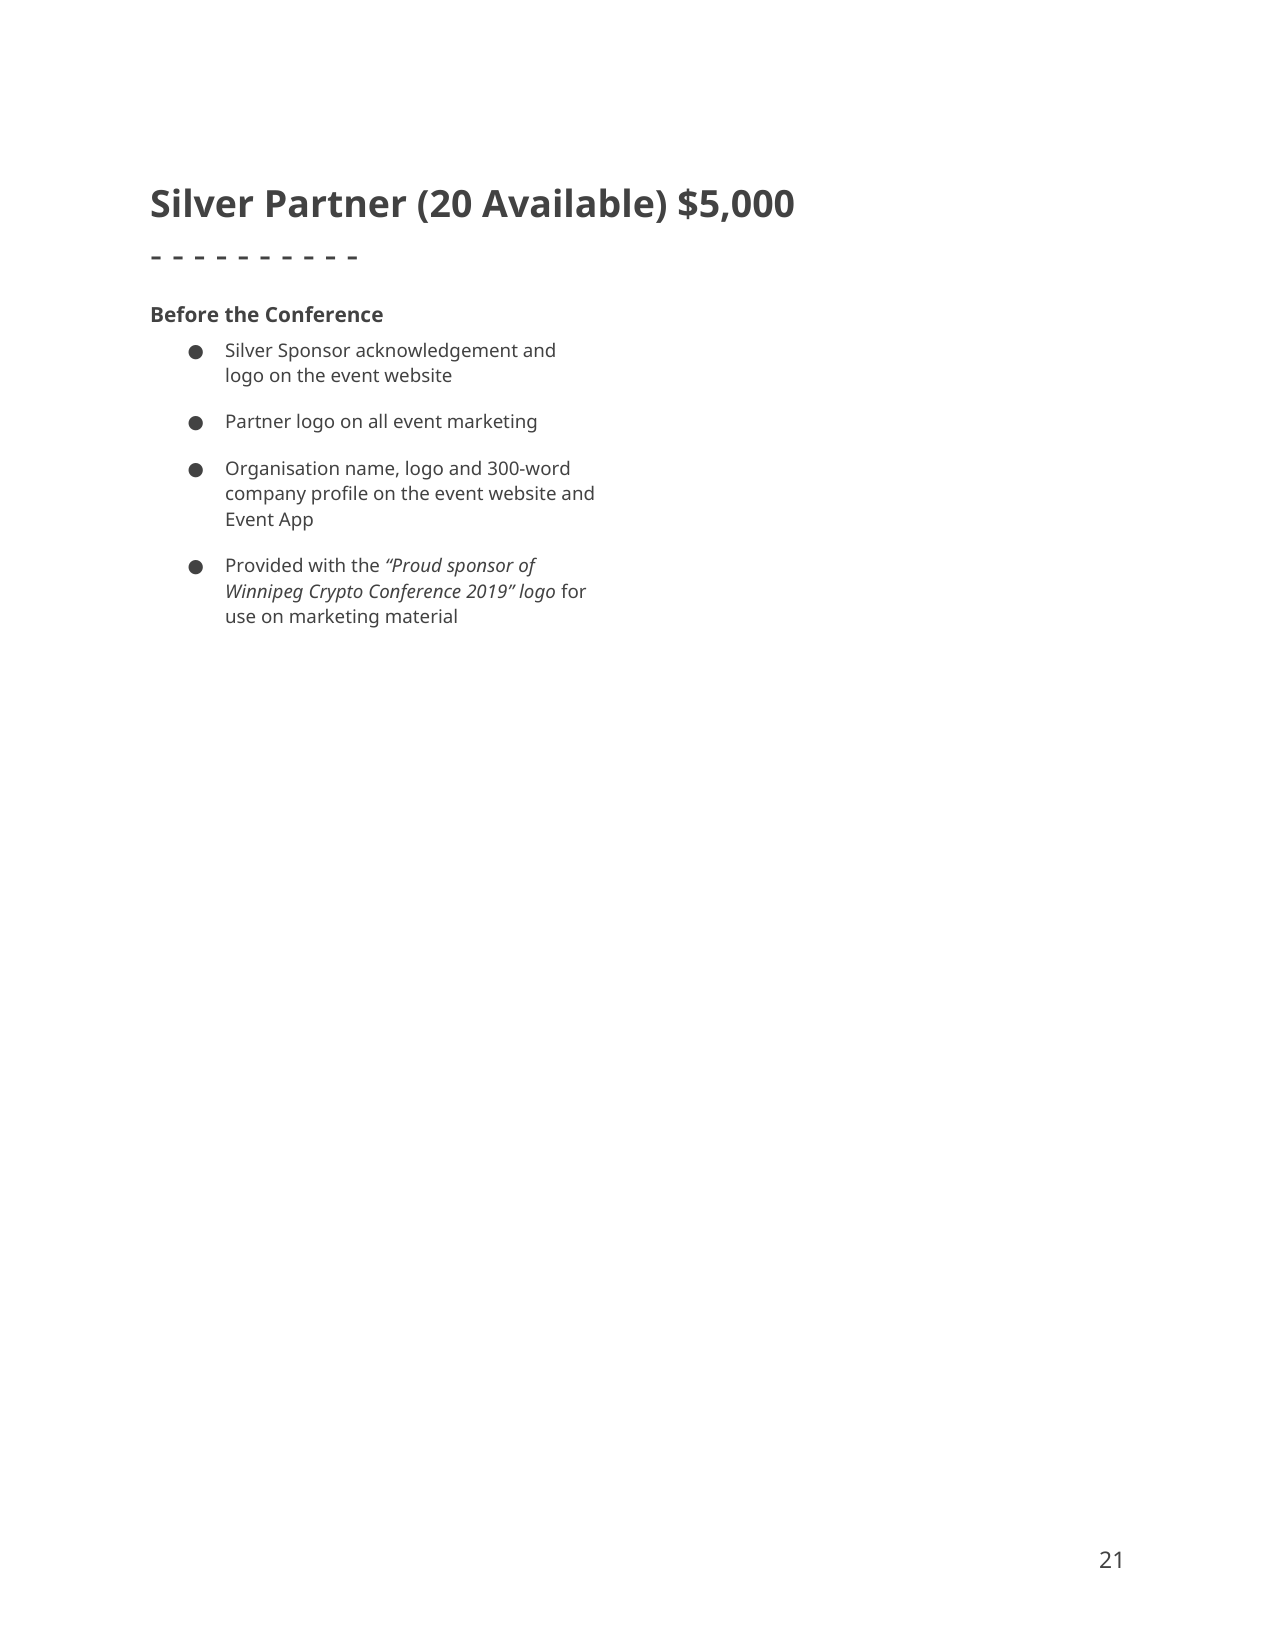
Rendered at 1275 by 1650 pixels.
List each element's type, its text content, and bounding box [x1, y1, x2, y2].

list Silver Sponsor acknowledgement and logo on the event website [187, 337, 600, 388]
list Organisation name, logo and 300-word company profile on the event website and Event App [187, 455, 600, 532]
subtitle Silver Partner (20 Available) $5,000 [150, 177, 1125, 228]
list Provided with the “Proud sponsor of Winnipeg Crypto Conference 2019” logo for use on marketing material [187, 552, 600, 629]
list Partner logo on all event marketing [187, 409, 600, 434]
text - - - - - - - - - - [150, 228, 1125, 279]
text Before the Conference [150, 300, 1125, 328]
